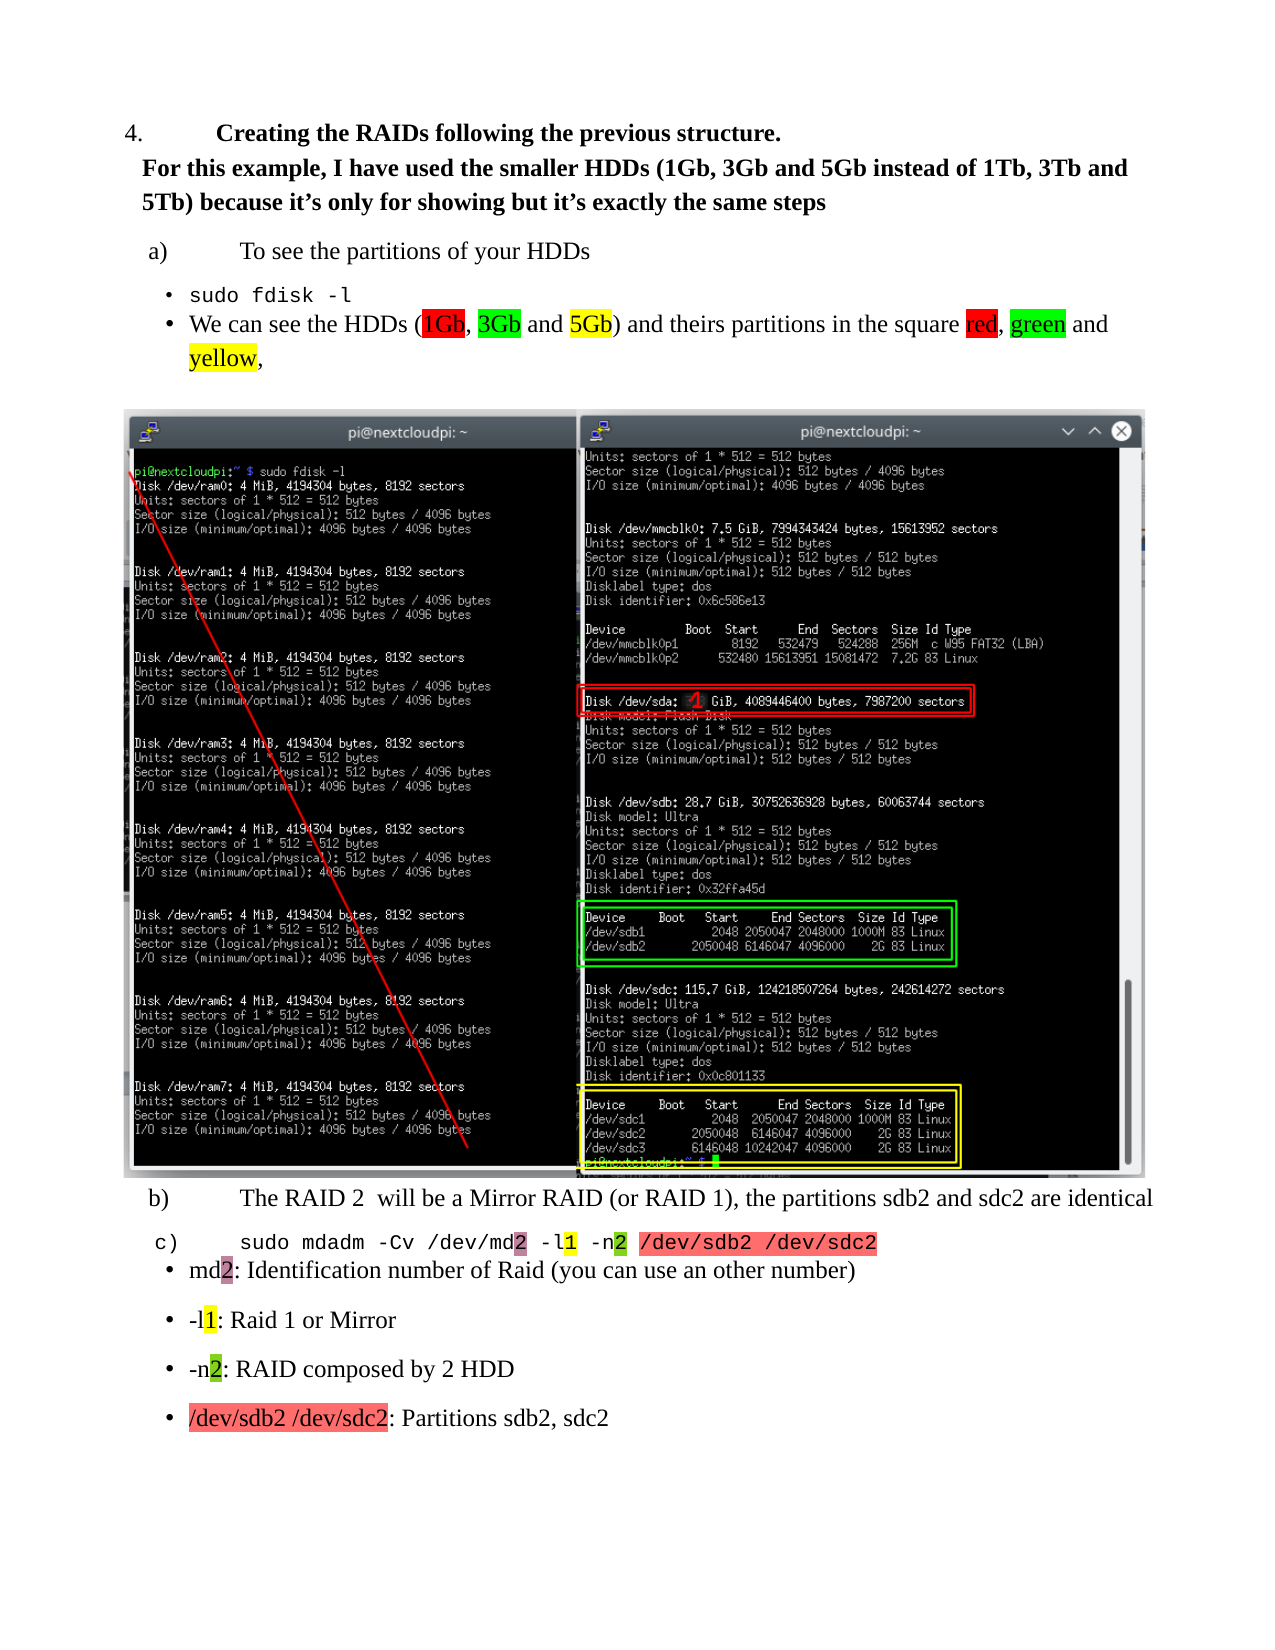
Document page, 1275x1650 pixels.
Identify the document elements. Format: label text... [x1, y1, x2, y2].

list We can see the HDDs (1Gb, 3Gb and 5Gb) and theirs partitions in the square red, green and yellow, [165, 309, 1157, 372]
list -l1: Raid 1 or Mirror [165, 1305, 1157, 1333]
list /dev/sdb2 /dev/sdc2: Partitions sdb2, sdc2 [165, 1403, 1157, 1432]
list md2: Identification number of Raid (you can use an other number) [165, 1256, 1157, 1284]
list sudo fdisk -l [165, 285, 1157, 309]
picture [123, 409, 1146, 1178]
list To see the partitions of your HDDs [142, 236, 1157, 265]
list The RAID 2 will be a Mirror RAID (or RAID 1), the partitions sdb2 and sdc2 are identical [142, 416, 1157, 1212]
list -n2: RAID composed by 2 HDD [165, 1354, 1157, 1382]
list sudo mdadm -Cv /dev/md2 -l1 -n2 /dev/sdb2 /dev/sdc2 [142, 1232, 1157, 1256]
list Creating the RAIDs following the previous structure. For this example, I have used the smaller HDDs (1Gb, 3Gb and 5Gb instead of 1Tb, 3Tb and 5Tb) because it’s only for showing but it’s exactly the same steps [118, 118, 1157, 216]
